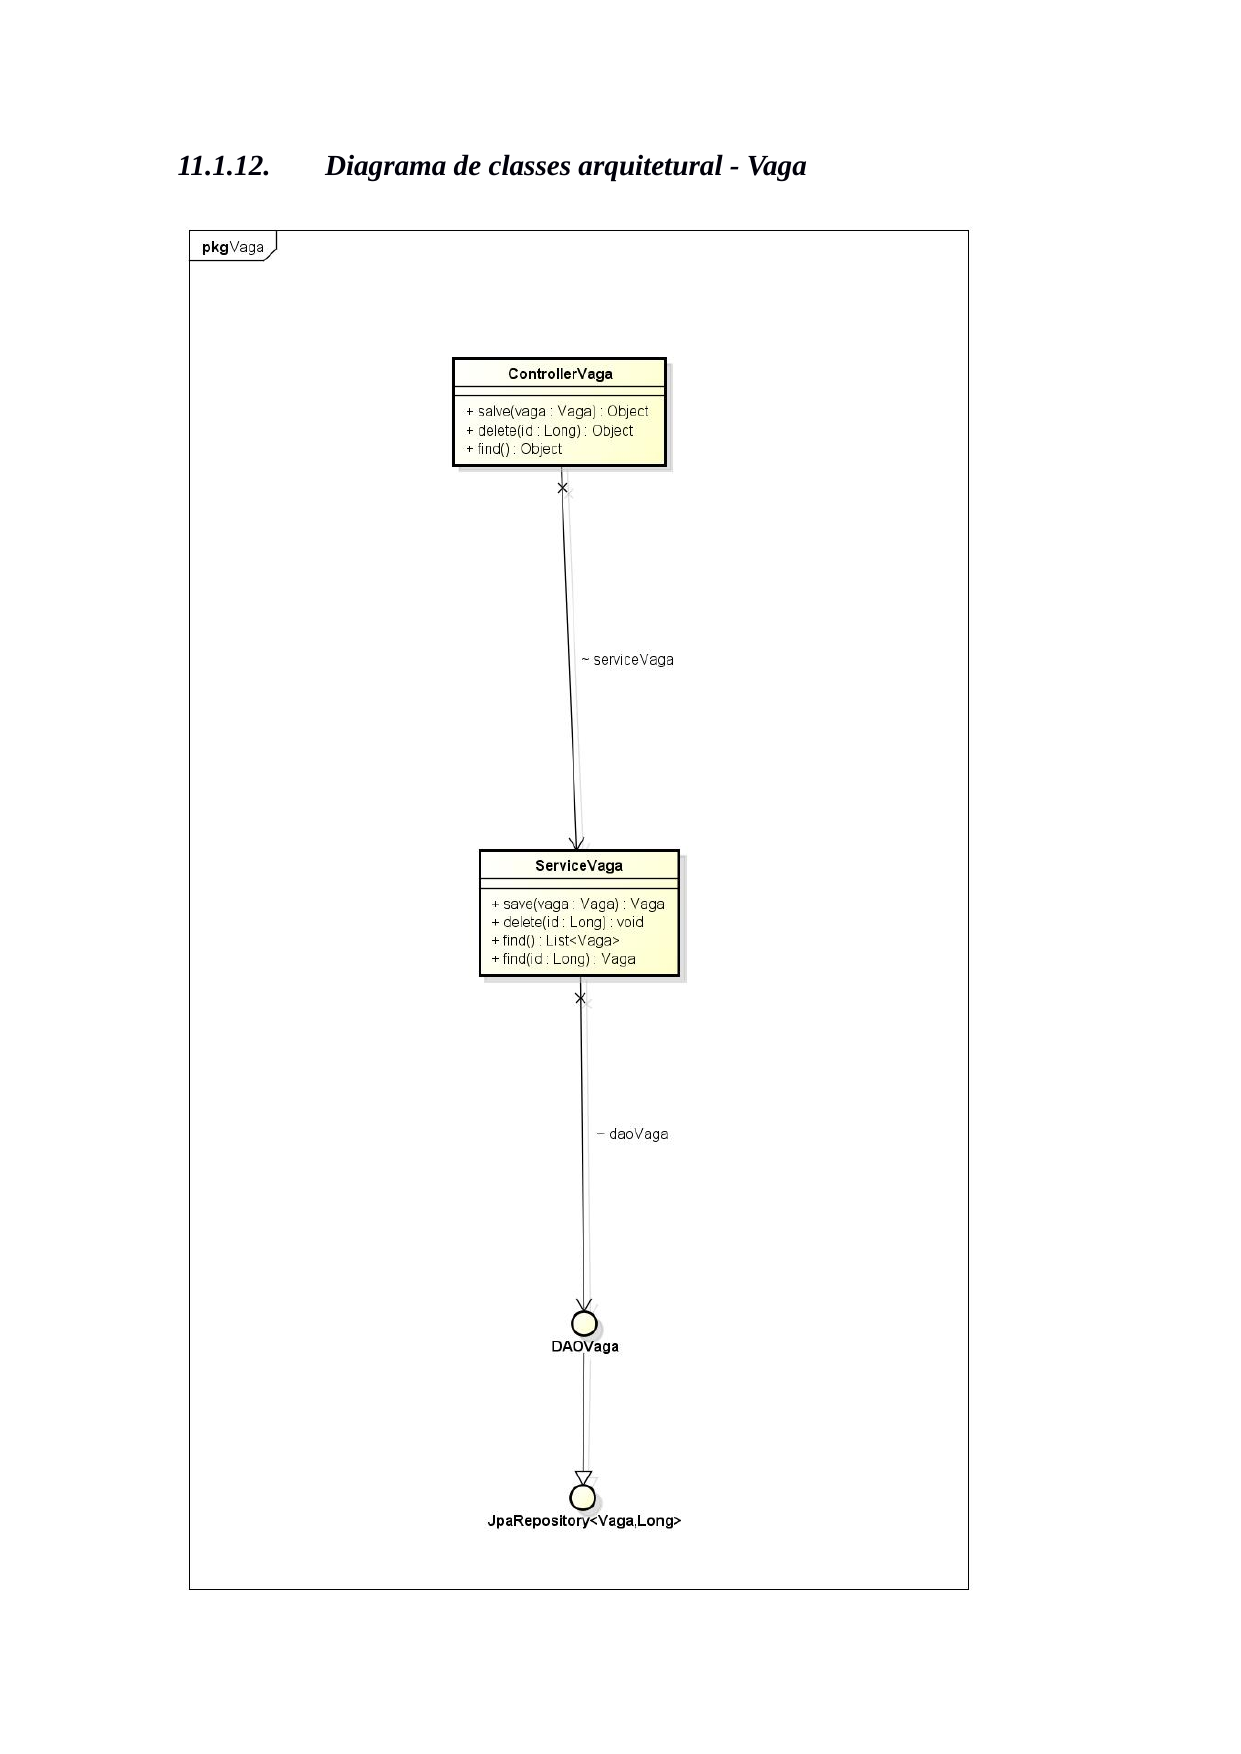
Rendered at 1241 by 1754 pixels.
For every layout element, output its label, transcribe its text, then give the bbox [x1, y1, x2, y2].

picture [177, 218, 980, 1601]
text 11.1.12. Diagrama de classes arquitetural - Vaga [177, 148, 1063, 181]
